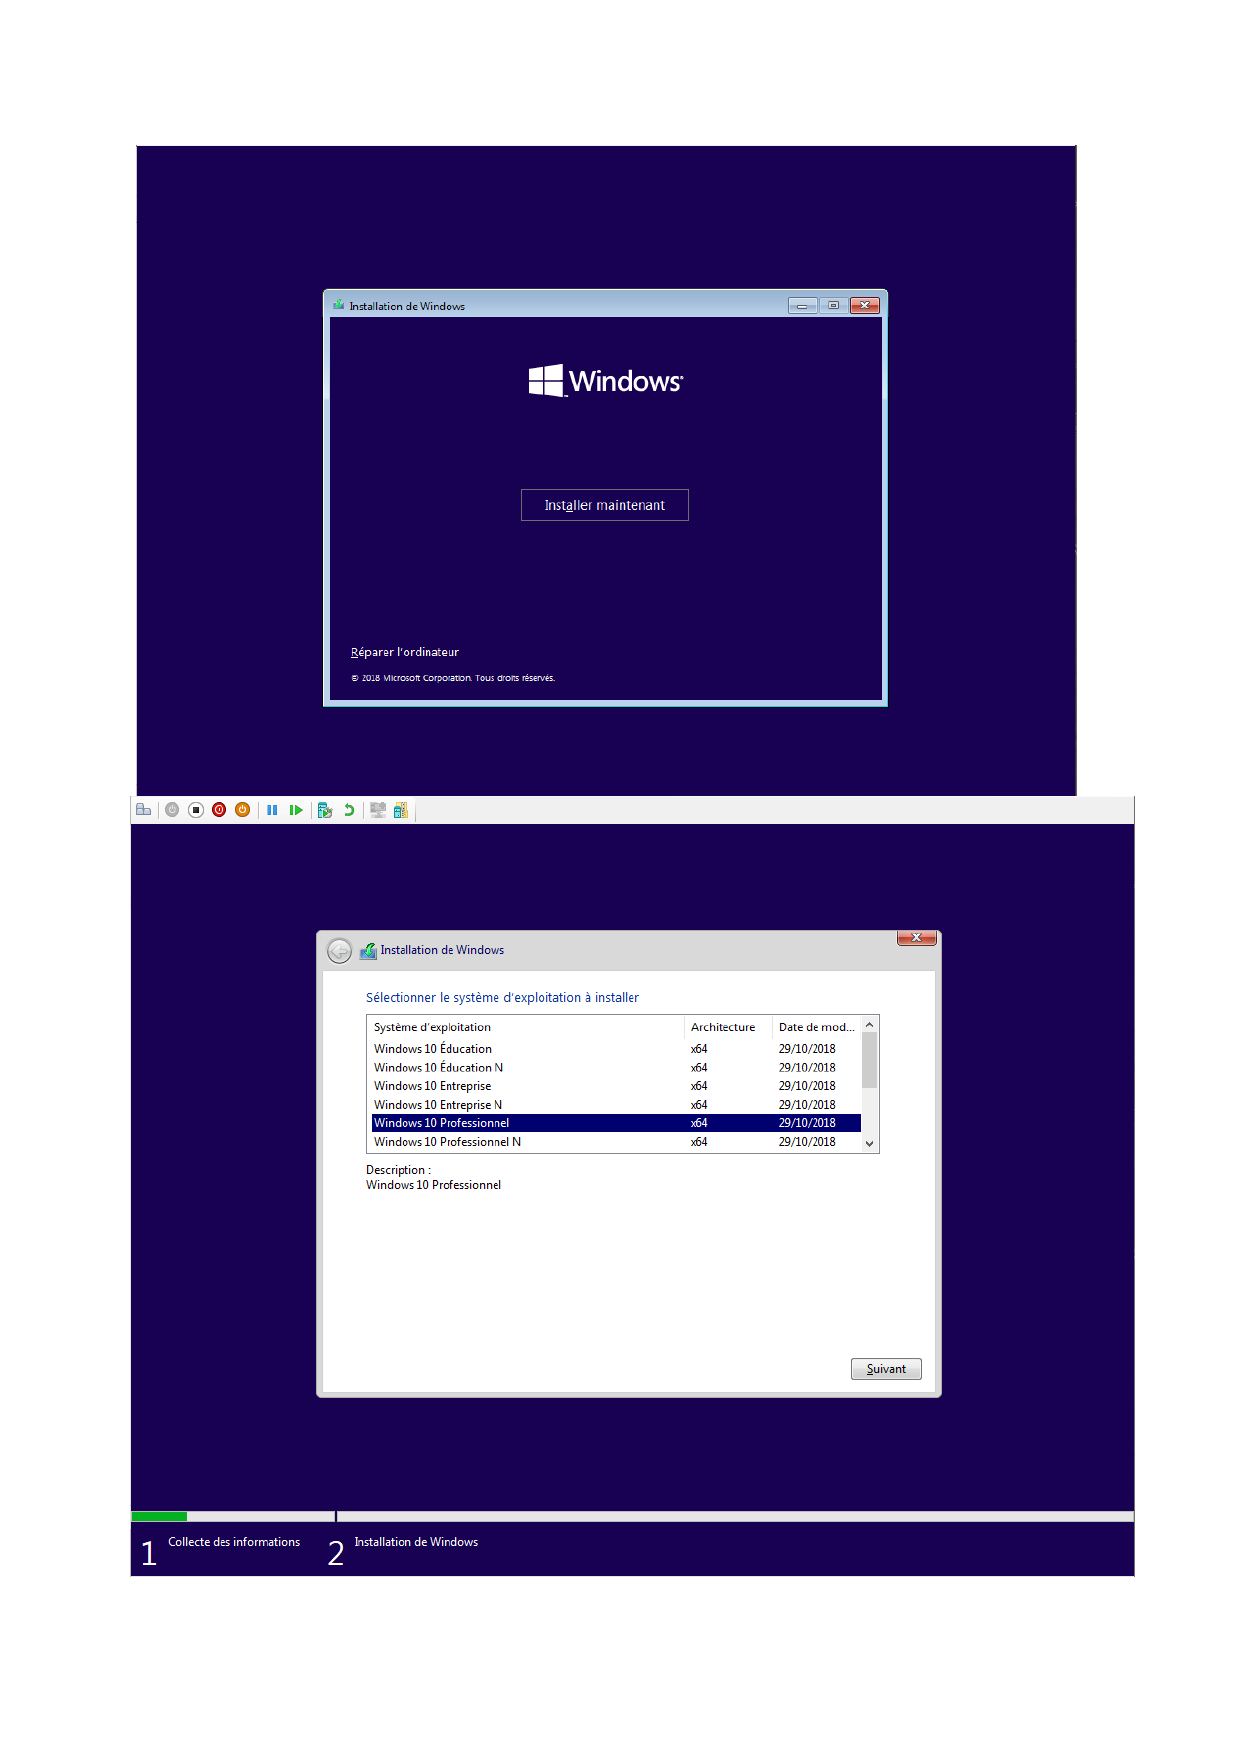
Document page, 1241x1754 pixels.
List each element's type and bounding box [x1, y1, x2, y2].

picture [130, 145, 1135, 1577]
